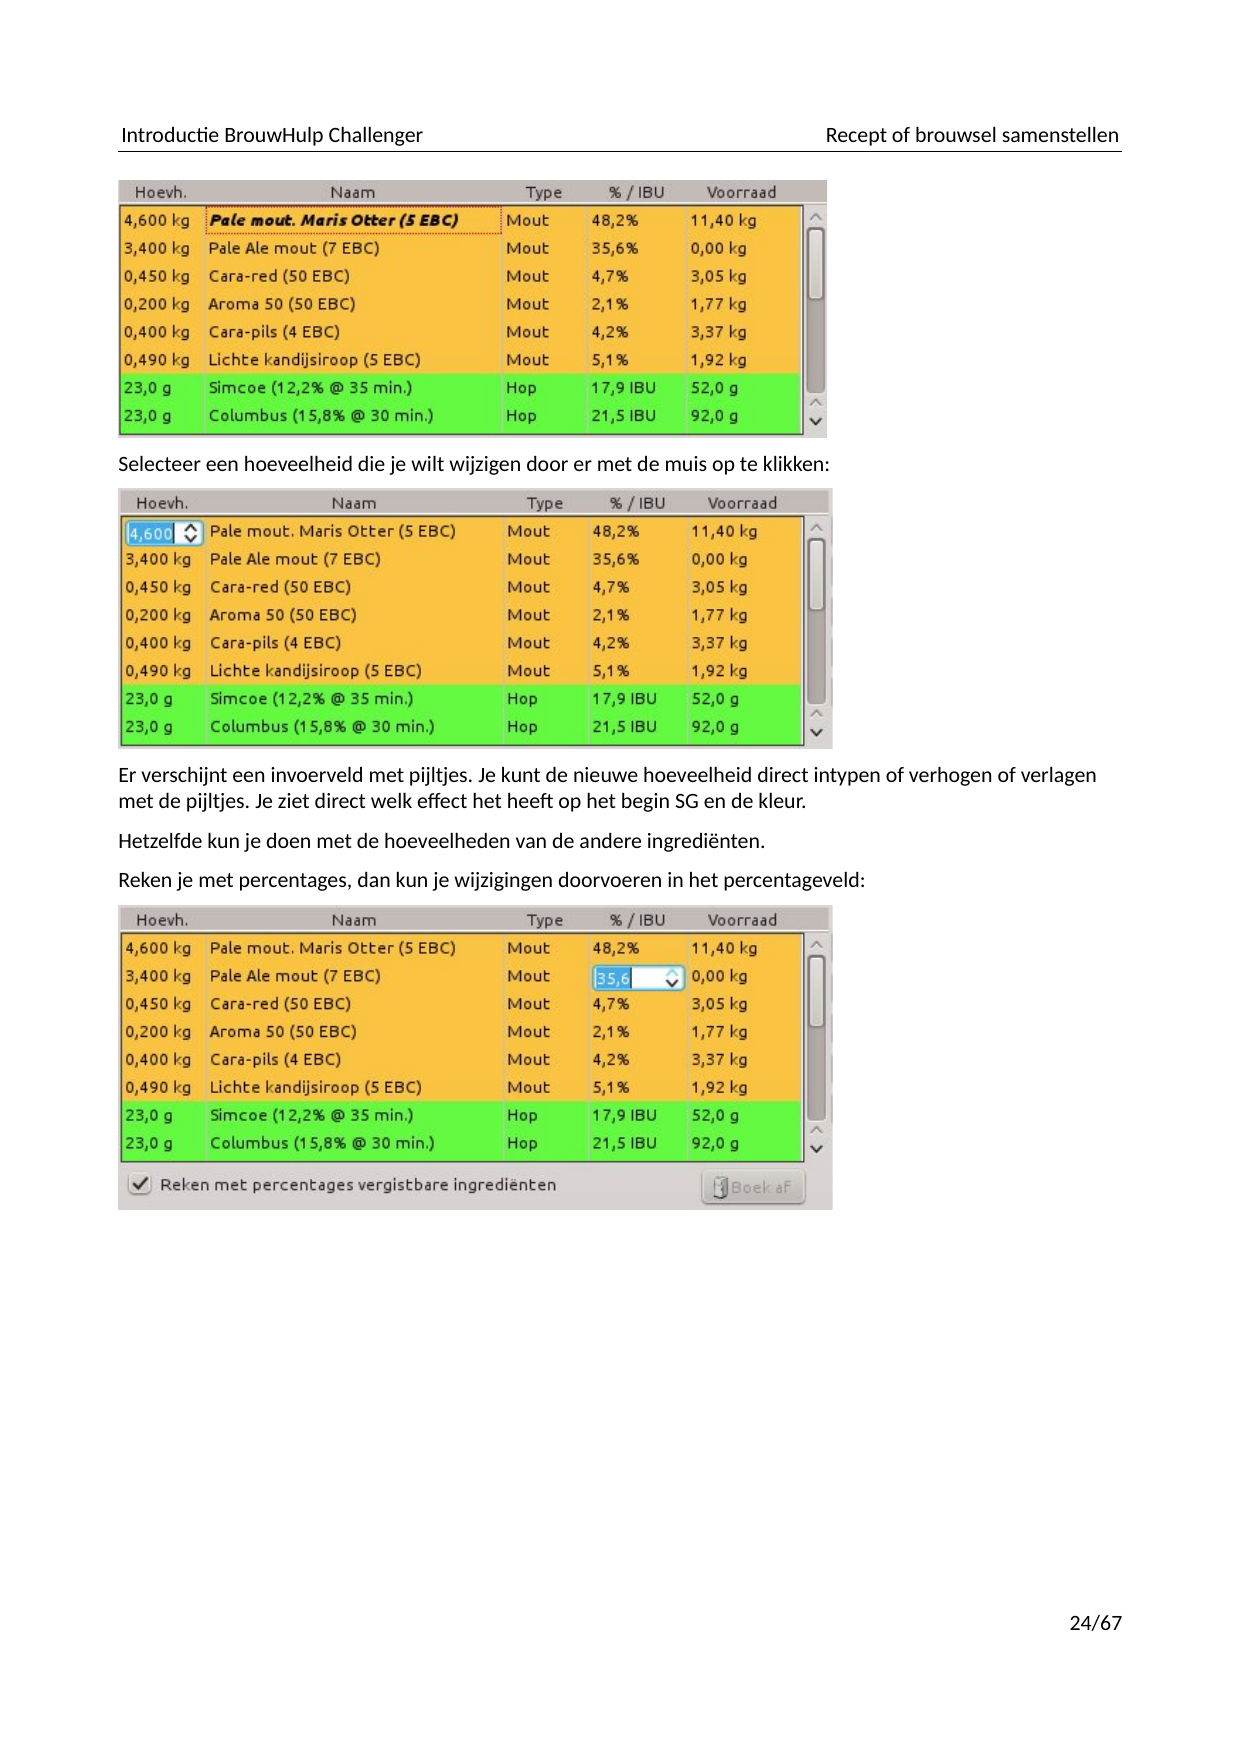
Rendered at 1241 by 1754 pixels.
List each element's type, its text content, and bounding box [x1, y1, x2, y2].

text Er verschijnt een invoerveld met pijltjes. Je kunt de nieuwe hoeveelheid direct intypen of verhogen of verlagen met de pijltjes. Je ziet direct welk effect het heeft op het begin SG en de kleur. [118, 761, 1122, 814]
text Selecteer een hoeveelheid die je wilt wijzigen door er met de muis op te klikken: [118, 450, 1122, 476]
picture [118, 905, 833, 1210]
picture [118, 488, 833, 749]
picture [118, 180, 828, 438]
text Hetzelfde kun je doen met de hoeveelheden van de andere ingrediënten. [118, 827, 1122, 853]
text Reken je met percentages, dan kun je wijzigingen doorvoeren in het percentageveld: [118, 866, 1122, 893]
